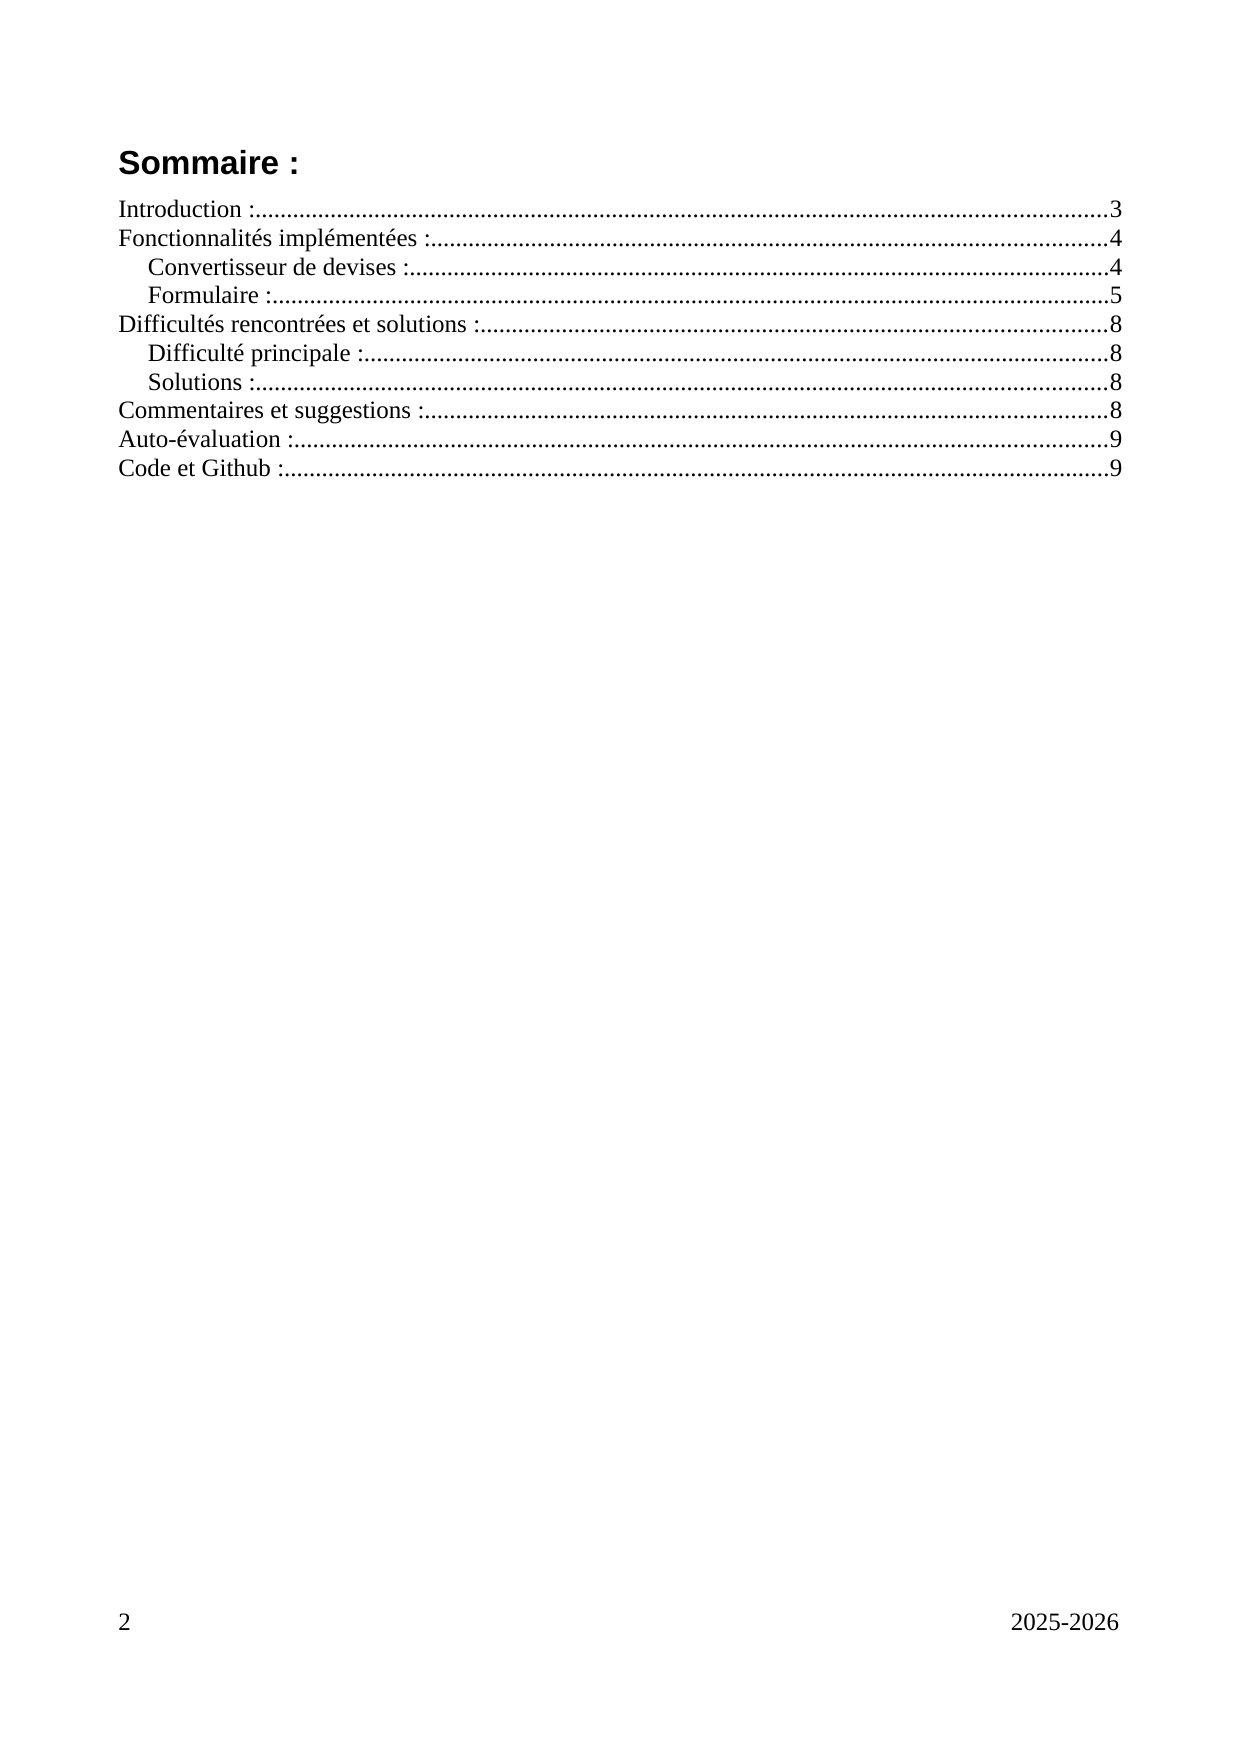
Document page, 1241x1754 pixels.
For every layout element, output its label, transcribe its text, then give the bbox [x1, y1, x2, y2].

text Introduction : 3 [118, 194, 1122, 223]
text Difficulté principale : 8 [148, 338, 1122, 367]
text Code et Github : 9 [118, 453, 1122, 482]
text Formulaire : 5 [148, 280, 1122, 309]
text Difficultés rencontrées et solutions : 8 [118, 309, 1122, 338]
text Fonctionnalités implémentées : 4 [118, 223, 1122, 252]
subtitle Sommaire : [118, 143, 1122, 182]
text Auto-évaluation : 9 [118, 424, 1122, 453]
text Commentaires et suggestions : 8 [118, 395, 1122, 424]
text Convertisseur de devises : 4 [148, 252, 1122, 280]
text Solutions : 8 [148, 367, 1122, 395]
